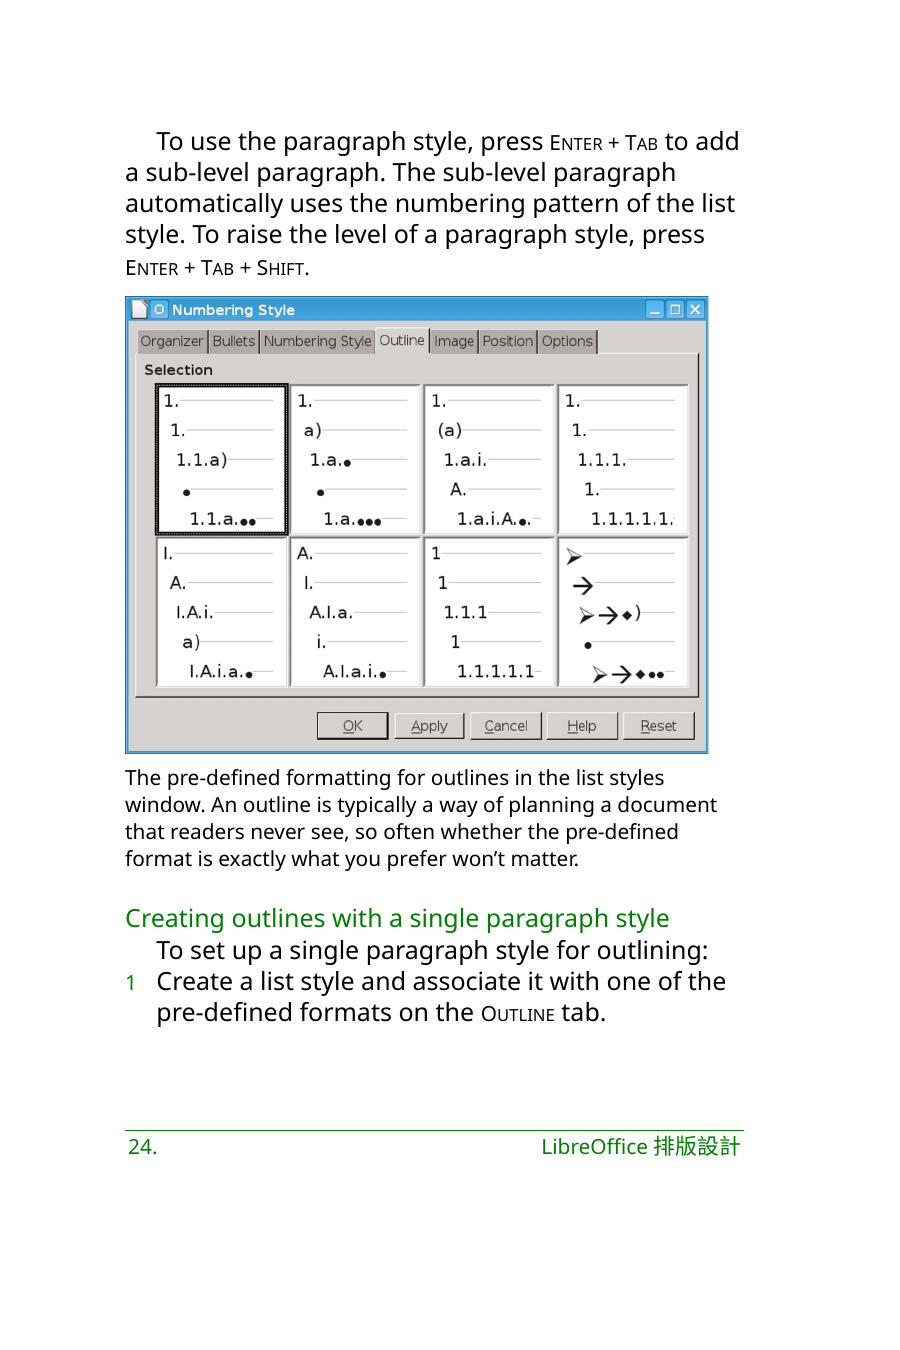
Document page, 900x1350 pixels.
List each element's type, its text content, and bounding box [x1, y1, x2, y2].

table_header [125, 297, 744, 755]
picture [125, 296, 709, 754]
text To set up a single paragraph style for outlining: [125, 934, 744, 965]
table_cell The pre-defined formatting for outlines in the list styles window. An outline is typically a way of planning a document that readers never see, so often whether the pre-defined format is exactly what you prefer won’t matter. [125, 755, 744, 872]
subtitle Creating outlines with a single paragraph style [125, 903, 744, 934]
list Create a list style and associate it with one of the pre-defined formats on the Outline tab. [125, 965, 744, 1028]
text To use the paragraph style, press Enter + Tab to add a sub-level paragraph. The sub-level paragraph automatically uses the numbering pattern of the list style. To raise the level of a paragraph style, press Enter + Tab + Shift. [125, 125, 744, 281]
